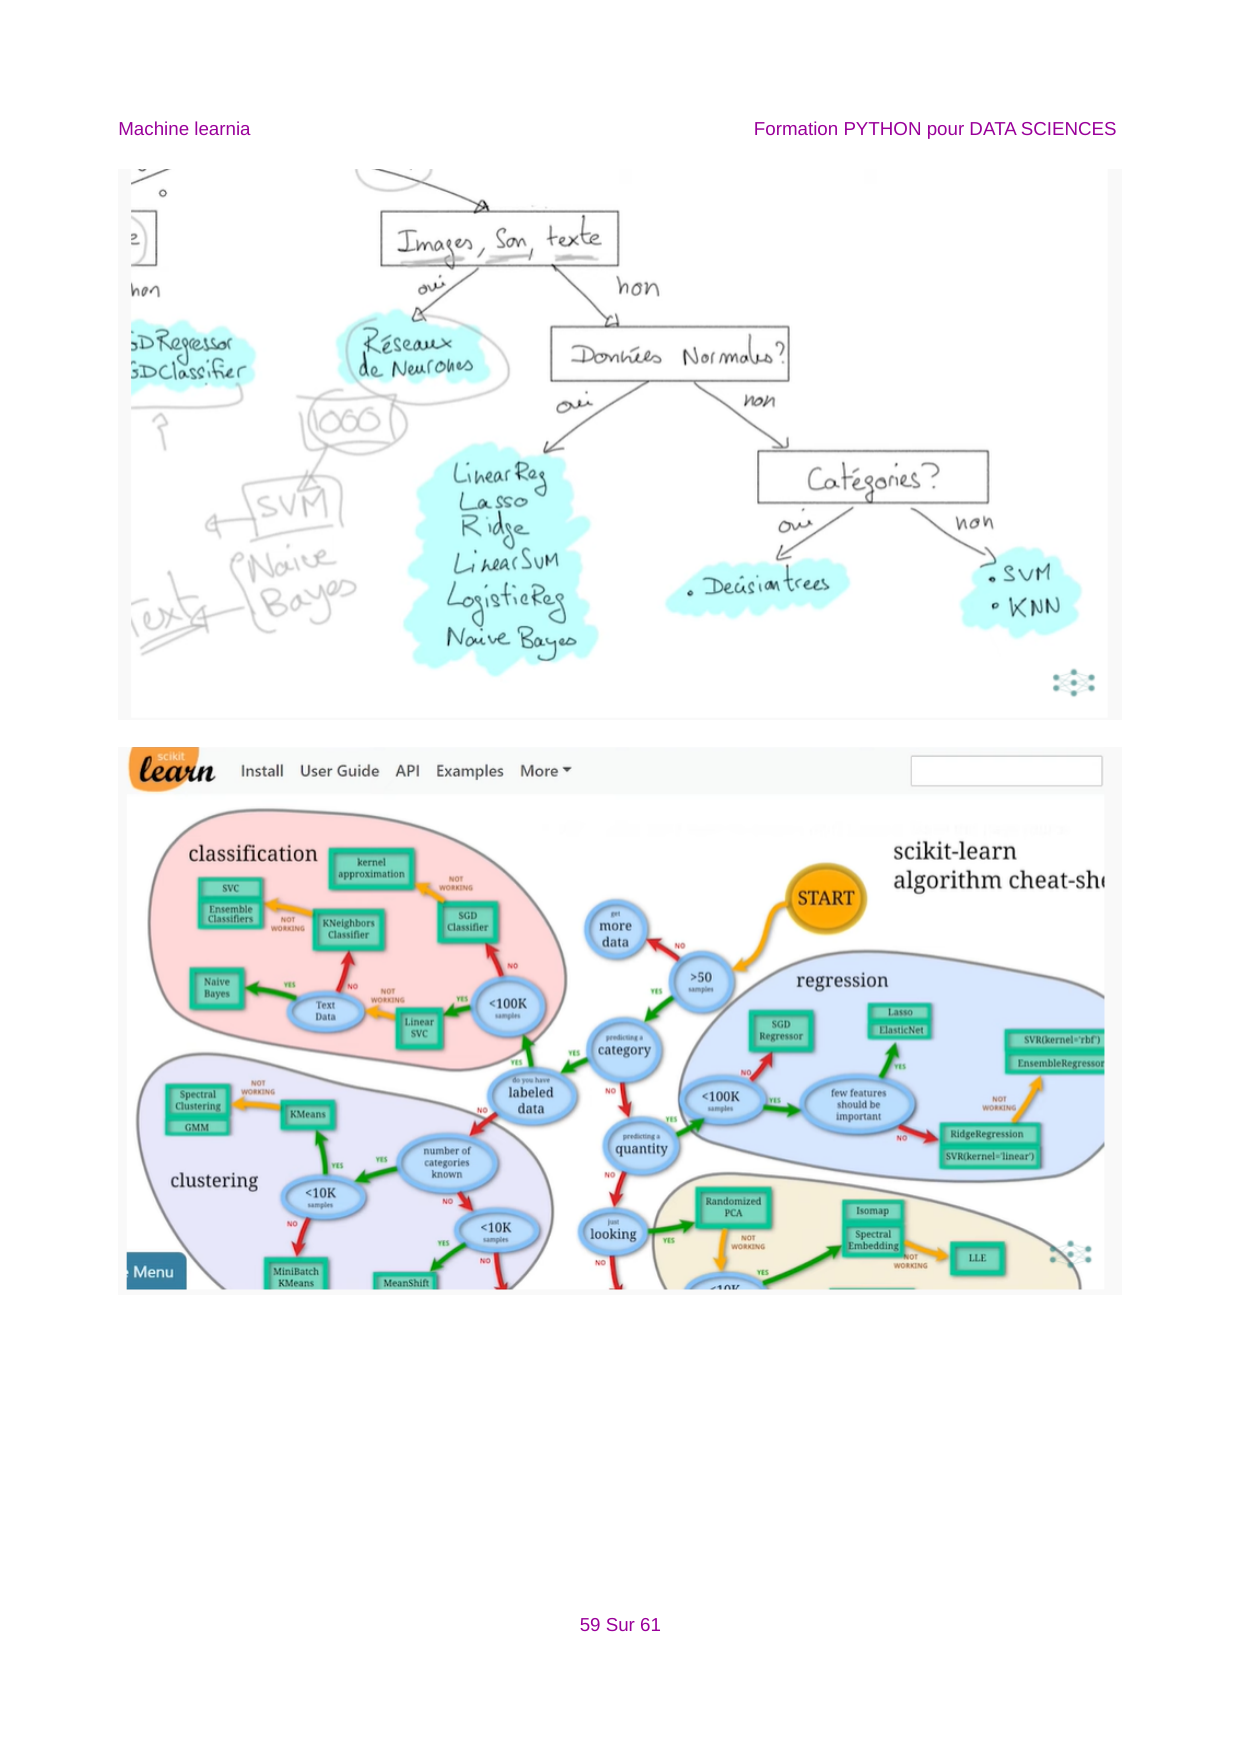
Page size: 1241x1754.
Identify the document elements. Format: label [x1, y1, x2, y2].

picture [118, 169, 1122, 720]
picture [118, 747, 1122, 1295]
